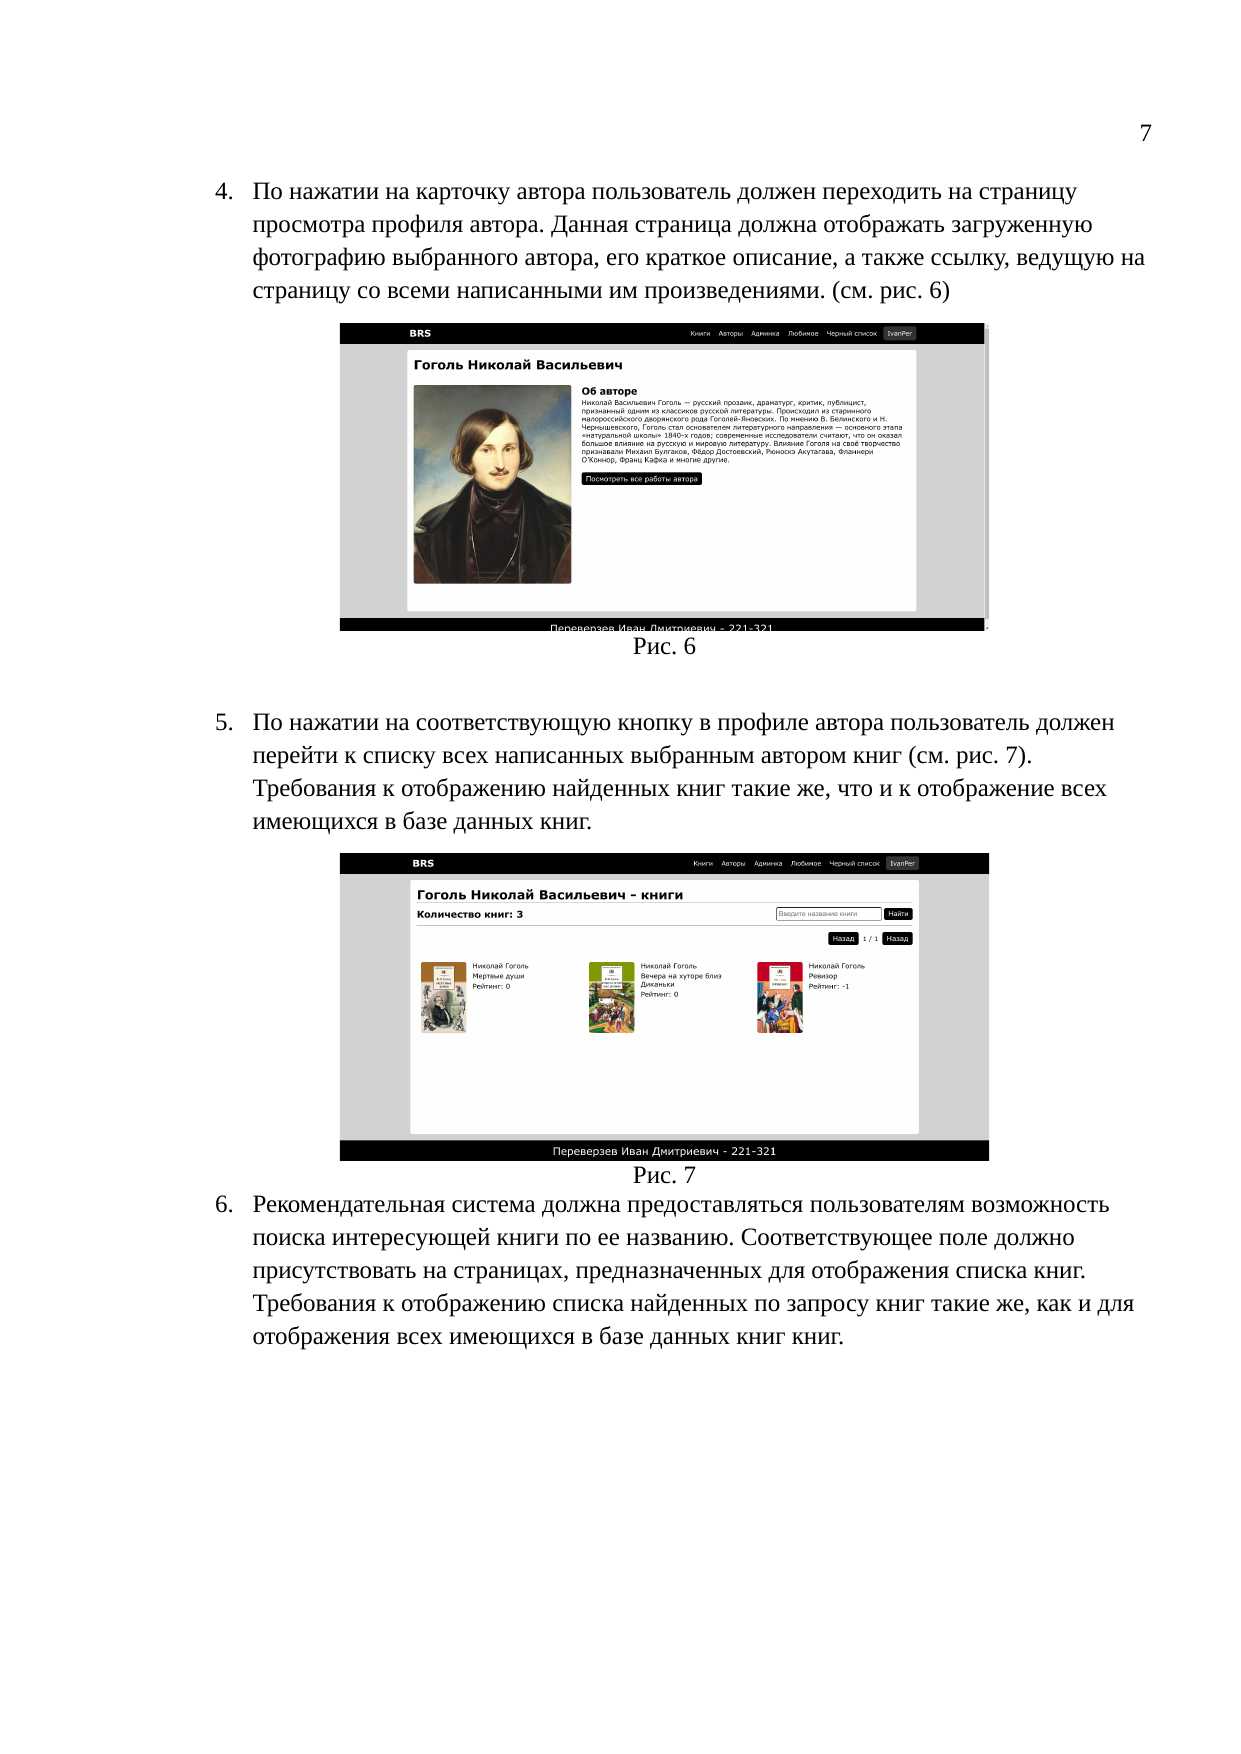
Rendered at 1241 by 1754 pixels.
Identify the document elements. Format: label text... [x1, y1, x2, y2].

table_header [990, 323, 1152, 631]
table_header [177, 854, 339, 1160]
picture [339, 853, 990, 1161]
table_header [990, 854, 1152, 1160]
picture [339, 323, 990, 631]
table_header [177, 323, 339, 631]
list По нажатии на соответствующую кнопку в профиле автора пользователь должен перейти к списку всех написанных выбранным автором книг (см. рис. 7). Требования к отображению найденных книг такие же, что и к отображение всех имеющихся в базе данных книг. [215, 707, 1152, 835]
list По нажатии на карточку автора пользователь должен переходить на страницу просмотра профиля автора. Данная страница должна отображать загруженную фотографию выбранного автора, его краткое описание, а также ссылку, ведущую на страницу со всеми написанными им произведениями. (см. рис. 6) [215, 176, 1152, 304]
table_cell Рис. 6 [177, 631, 1152, 659]
table_cell Рис. 7 [177, 1160, 1152, 1189]
list Рекомендательная система должна предоставляться пользователям возможность поиска интересующей книги по ее названию. Соответствующее поле должно присутствовать на страницах, предназначенных для отображения списка книг. Требования к отображению списка найденных по запросу книг такие же, как и для отображения всех имеющихся в базе данных книг книг. [215, 1189, 1152, 1350]
